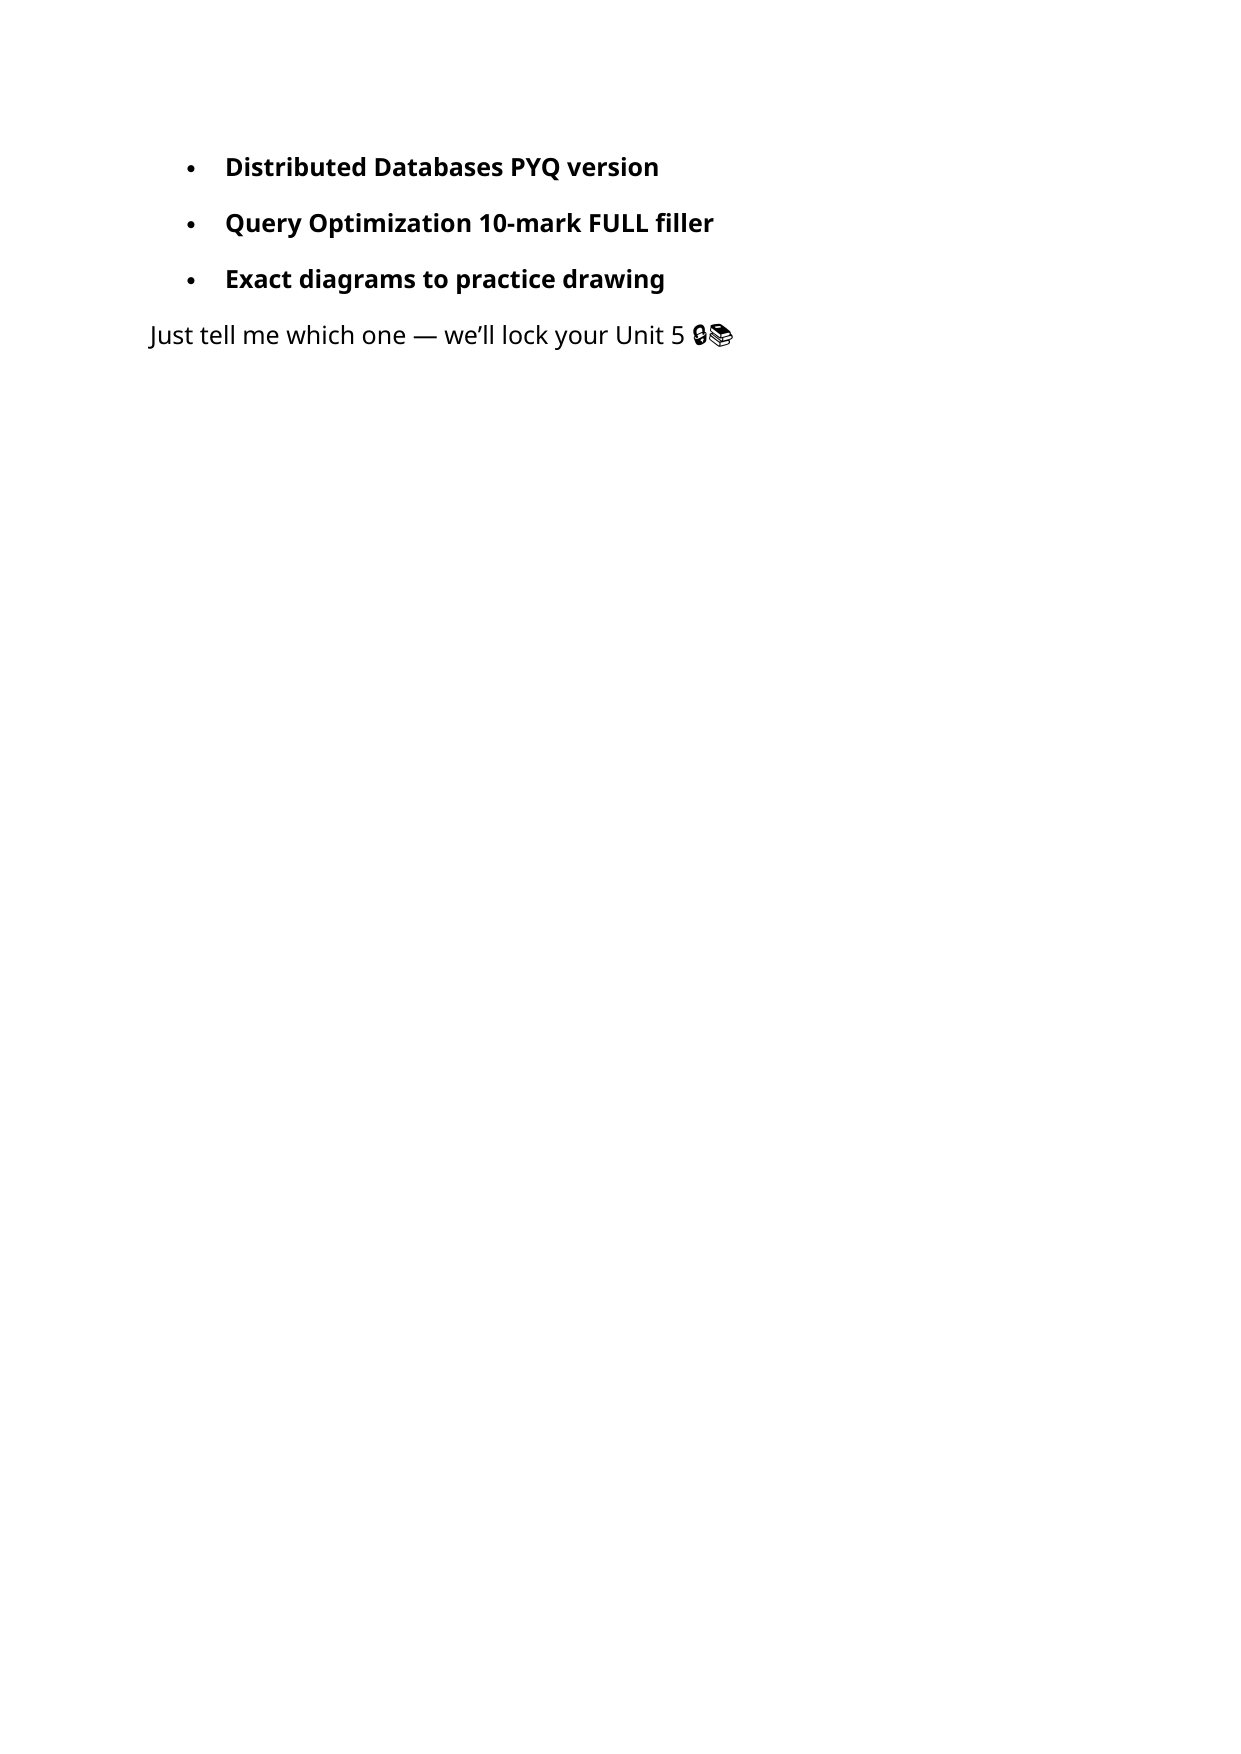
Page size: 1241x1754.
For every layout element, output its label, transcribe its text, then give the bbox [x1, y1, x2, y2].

text Just tell me which one — we’ll lock your Unit 5 🔒📚 [150, 317, 1090, 352]
list Exact diagrams to practice drawing [187, 262, 1090, 296]
list Query Optimization 10-mark FULL filler [187, 206, 1090, 240]
list Distributed Databases PYQ version [187, 150, 1090, 184]
